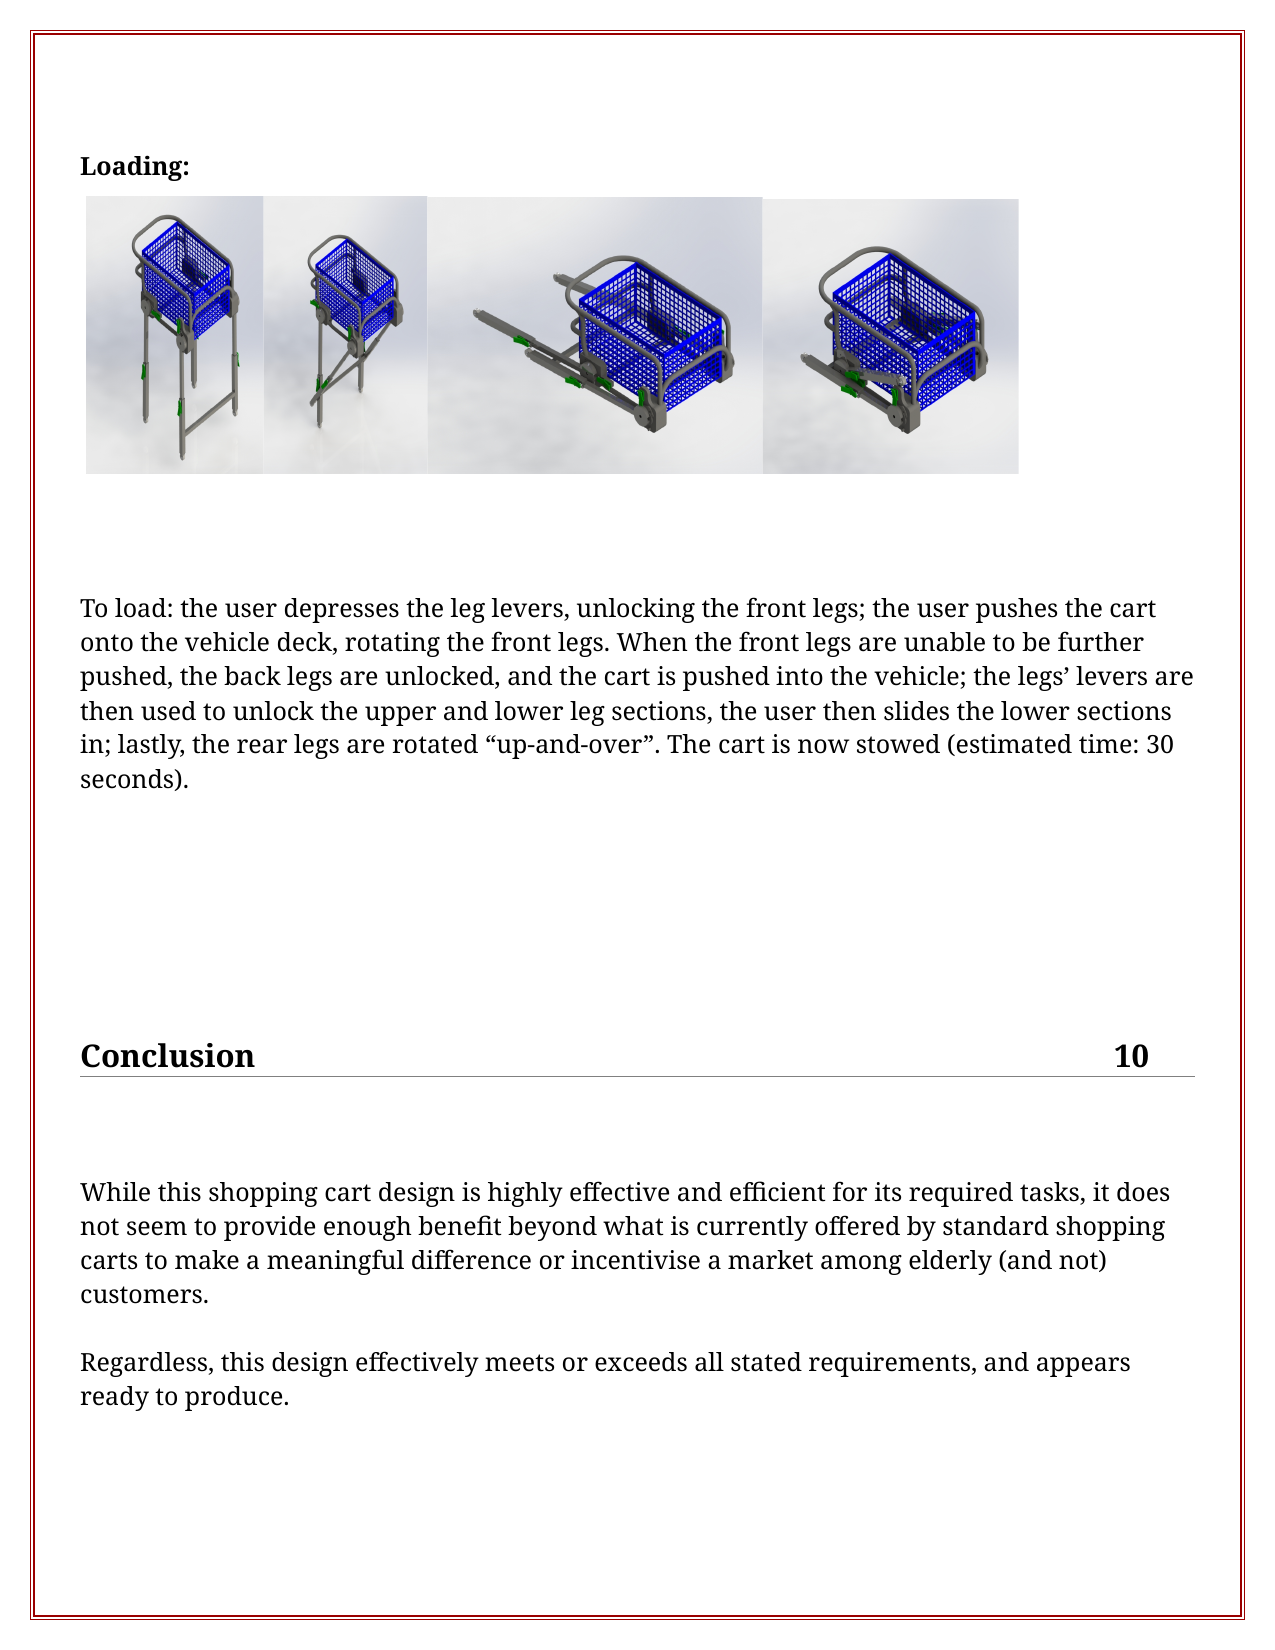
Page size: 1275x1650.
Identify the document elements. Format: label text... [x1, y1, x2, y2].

picture [124, 196, 264, 474]
text To load: the user depresses the leg levers, unlocking the front legs; the user pushes the cart onto the vehicle deck, rotating the front legs. When the front legs are unable to be further pushed, the back legs are unlocked, and the cart is pushed into the vehicle; the legs’ levers are then used to unlock the upper and lower leg sections, the user then slides the lower sections in; lastly, the rear legs are rotated “up-and-over”. The cart is now stowed (estimated time: 30 seconds). [80, 591, 1195, 795]
text While this shopping cart design is highly effective and efficient for its required tasks, it does not seem to provide enough benefit beyond what is currently offered by standard shopping carts to make a meaningful difference or incentivise a market among elderly (and not) customers. [80, 1174, 1195, 1311]
picture [277, 196, 1019, 474]
text Regardless, this design effectively meets or exceeds all stated requirements, and appears ready to produce. [80, 1344, 1195, 1413]
text Loading: [80, 148, 1195, 182]
text Conclusion 10 [80, 1034, 1195, 1076]
